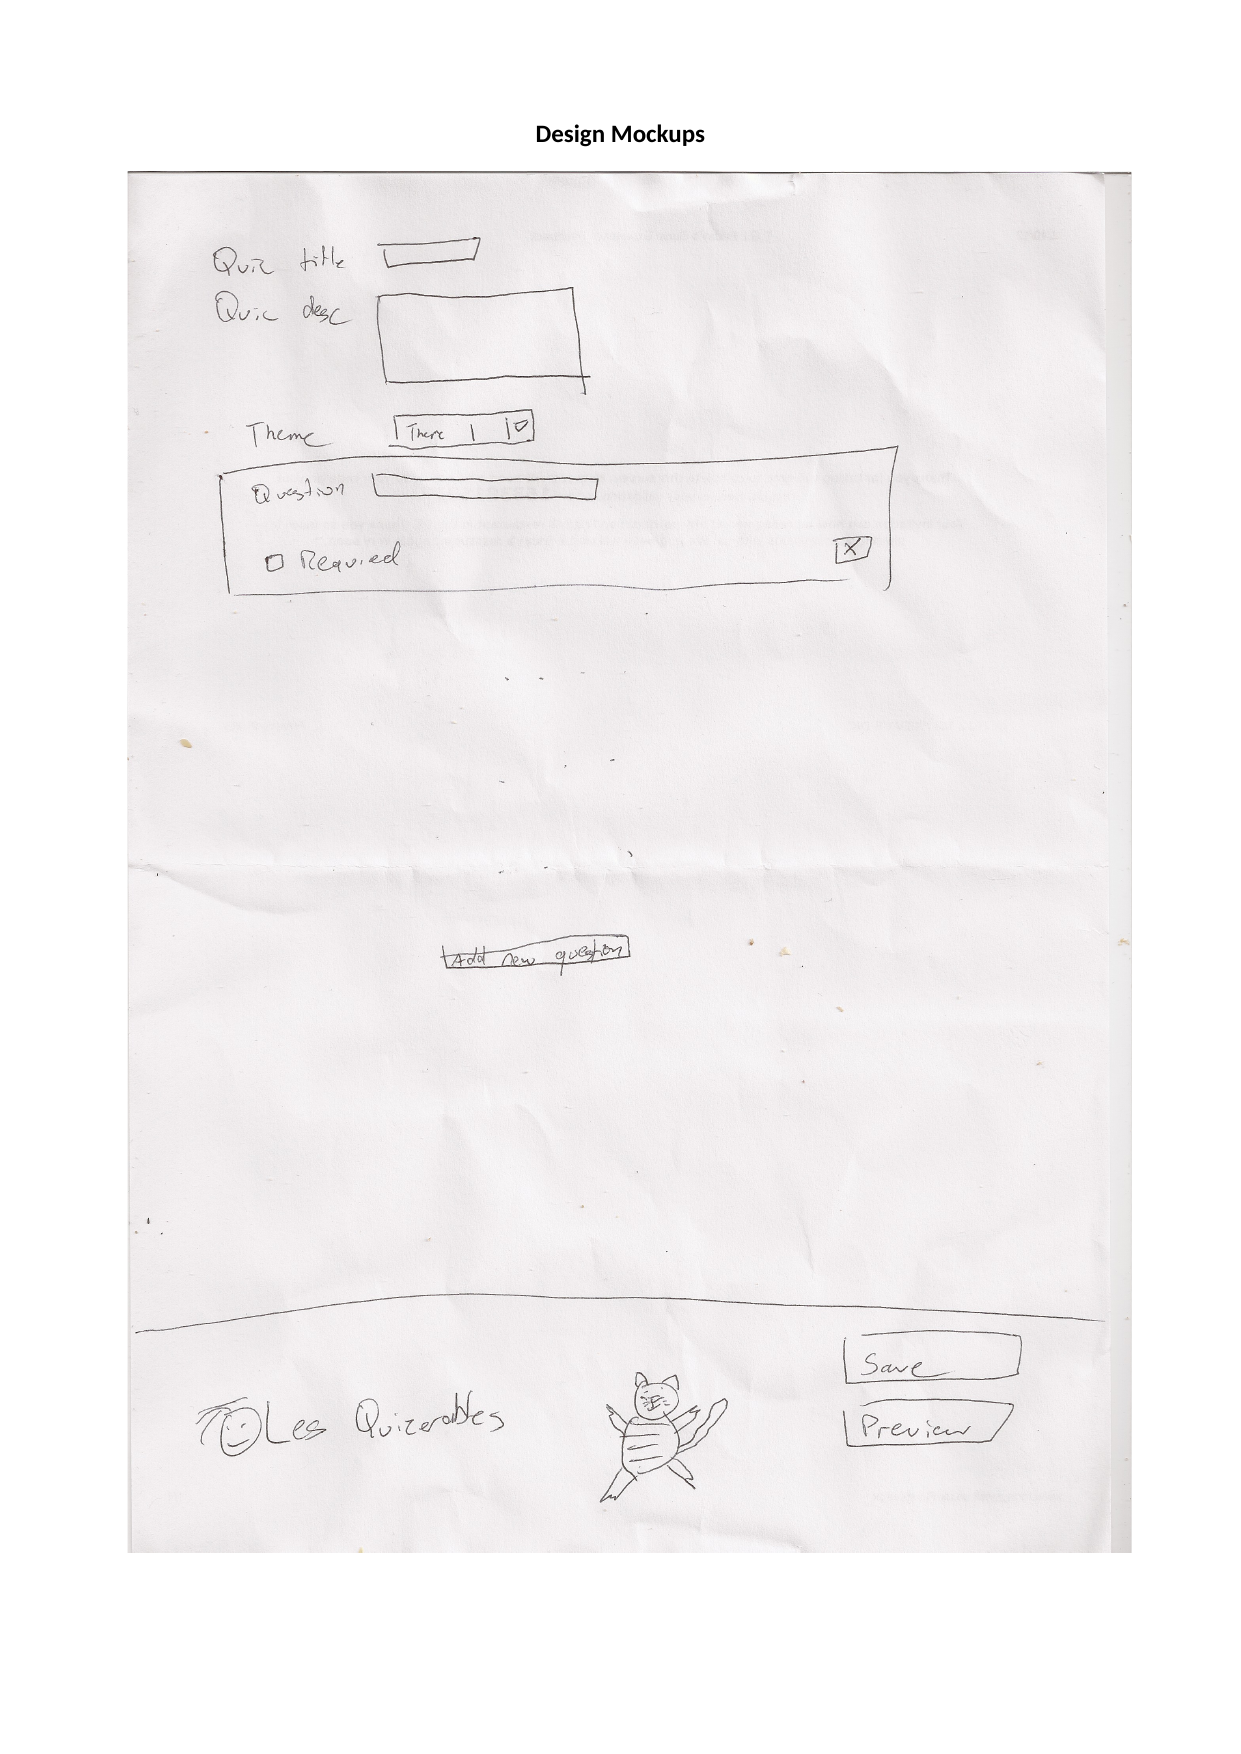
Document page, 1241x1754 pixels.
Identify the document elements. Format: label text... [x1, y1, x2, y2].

list Design Mockups [118, 118, 1122, 149]
picture [127, 171, 1132, 1553]
